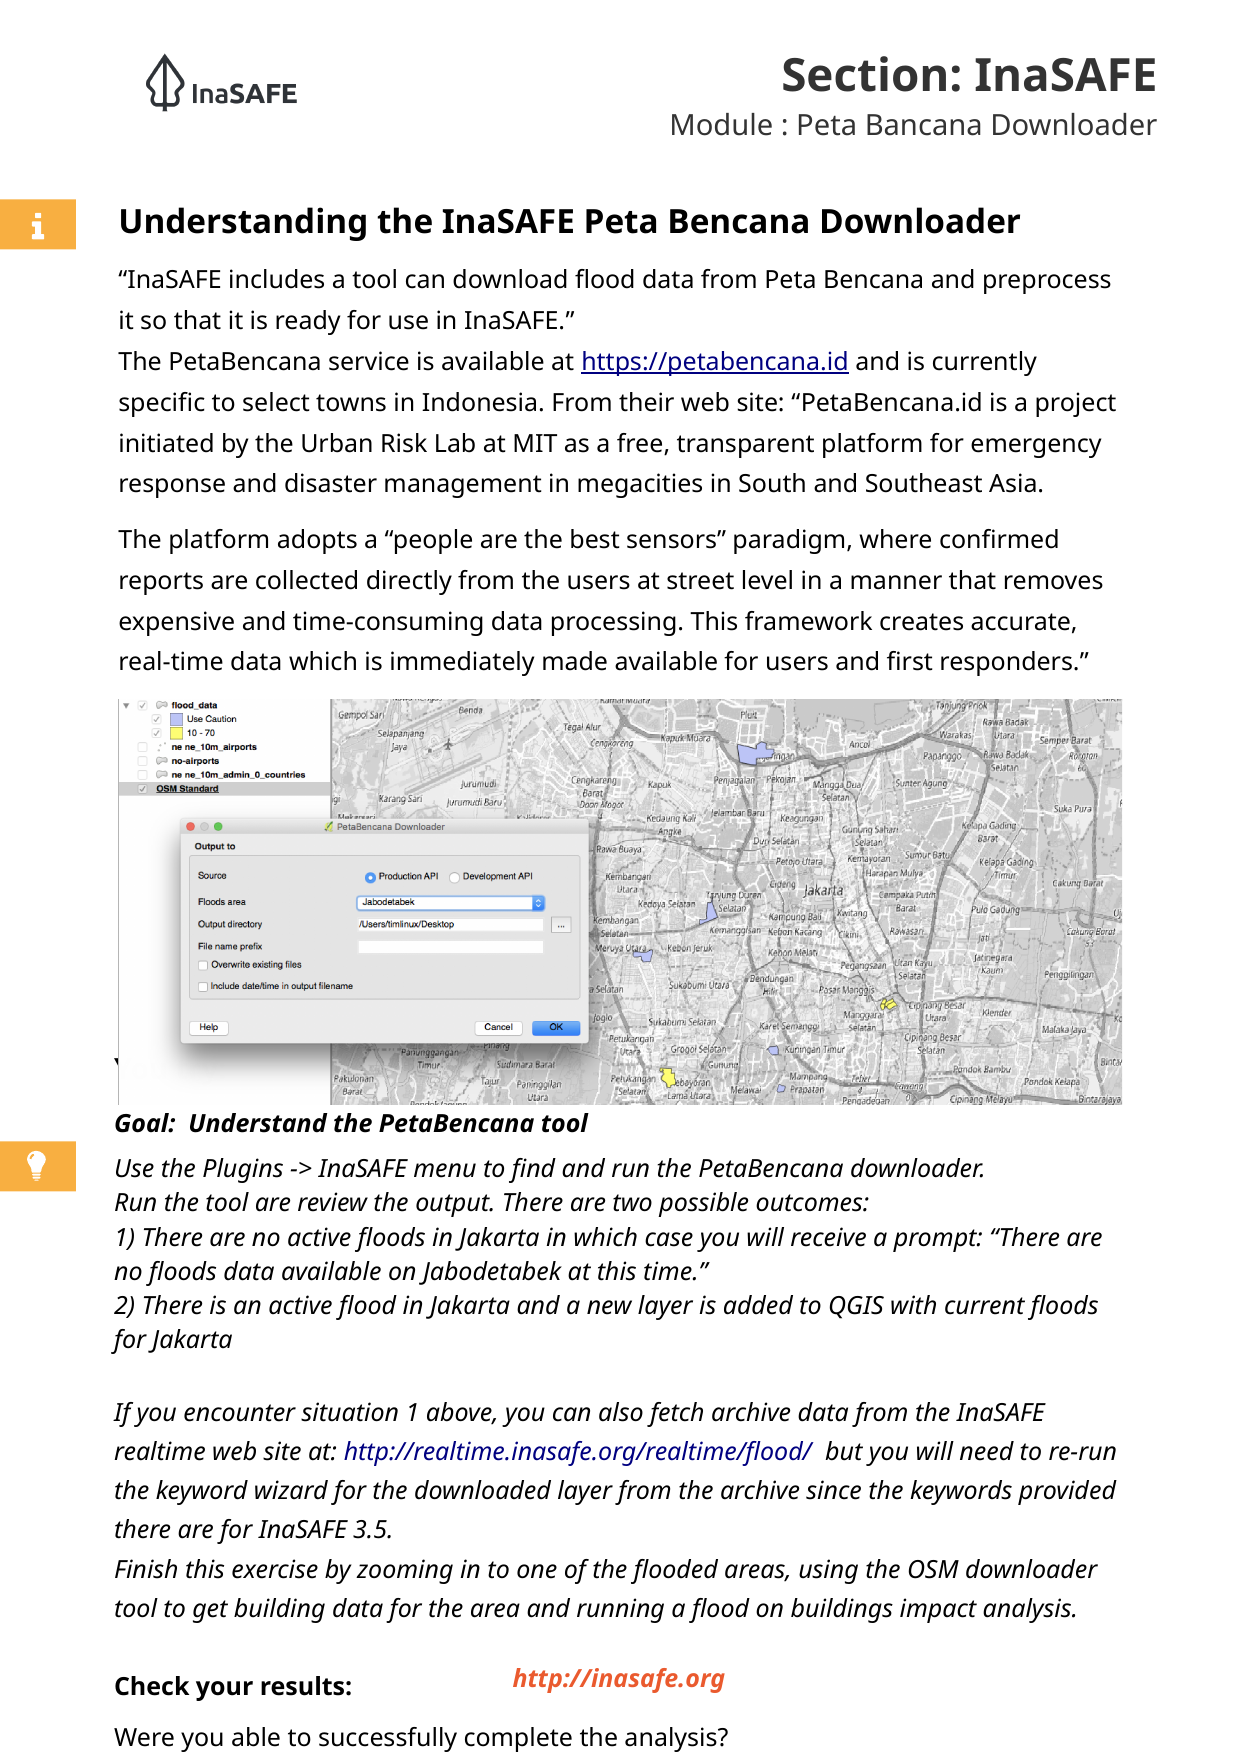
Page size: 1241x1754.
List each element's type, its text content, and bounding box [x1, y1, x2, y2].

subtitle Understanding the InaSAFE Peta Bencana Downloader [118, 198, 1122, 243]
text The platform adopts a “people are the best sensors” paradigm, where confirmed reports are collected directly from the users at street level in a manner that removes expensive and time-consuming data processing. This framework creates accurate, real-time data which is immediately made available for users and first responders.” [118, 522, 1122, 678]
picture [118, 699, 1123, 1105]
text “InaSAFE includes a tool can download flood data from Peta Bencana and preprocess it so that it is ready for use in InaSAFE.” The PetaBencana service is available at https://petabencana.id and is currently specific to select towns in Indonesia. From their web site: “PetaBencana.id is a project initiated by the Urban Risk Lab at MIT as a free, transparent platform for emergency response and disaster management in megacities in South and Southeast Asia. [118, 262, 1122, 500]
picture [126, 35, 322, 131]
